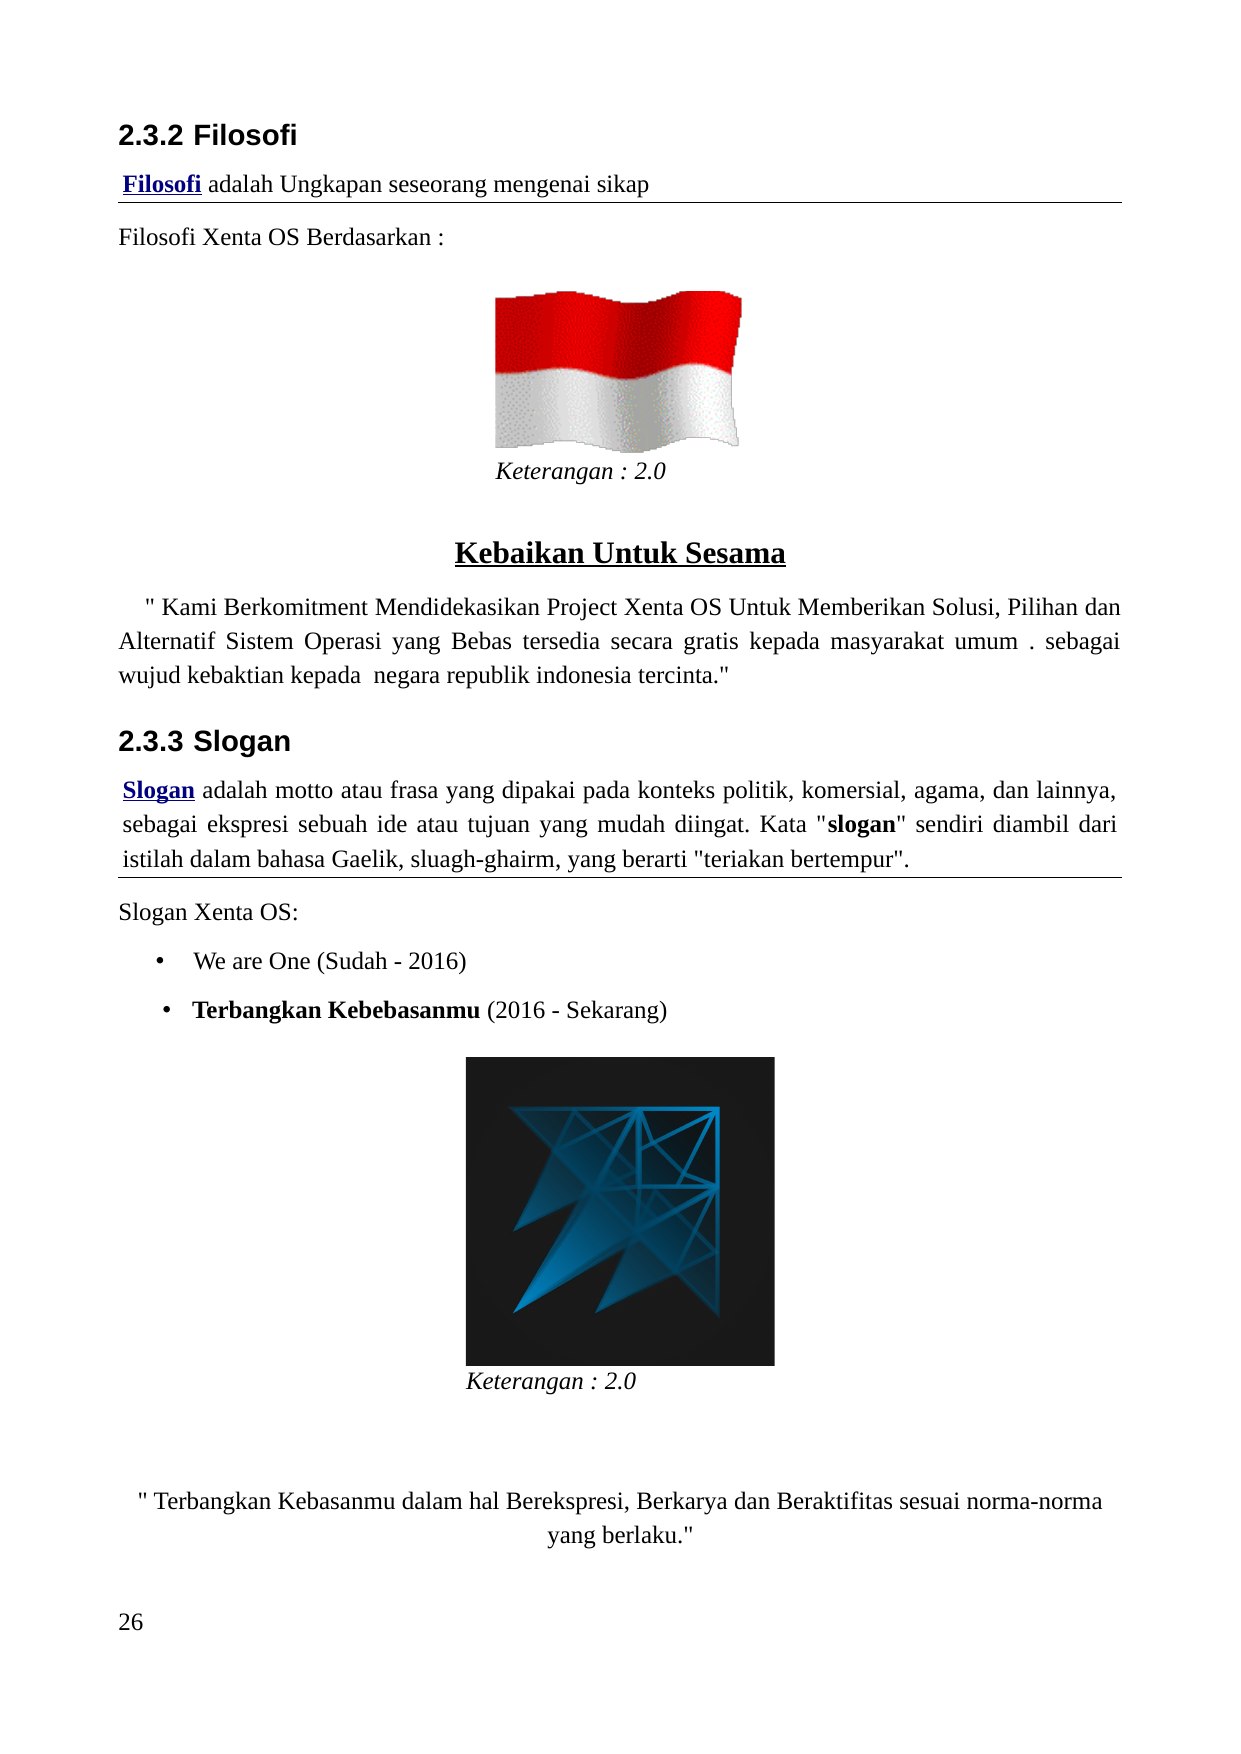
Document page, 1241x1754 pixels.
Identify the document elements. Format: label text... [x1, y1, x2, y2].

text Filosofi adalah Ungkapan seseorang mengenai sikap [118, 164, 1122, 202]
subtitle Filosofi [118, 118, 1122, 152]
text Keterangan : 2.0 [495, 456, 745, 484]
text Slogan adalah motto atau frasa yang dipakai pada konteks politik, komersial, agama, dan lainnya, sebagai ekspresi sebuah ide atau tujuan yang mudah diingat. Kata "slogan" sendiri diambil dari istilah dalam bahasa Gaelik, sluagh-ghairm, yang berarti "teriakan bertempur". [118, 771, 1122, 877]
picture [465, 1057, 775, 1366]
text " Kami Berkomitment Mendidekasikan Project Xenta OS Untuk Memberikan Solusi, Pilihan dan Alternatif Sistem Operasi yang Bebas tersedia secara gratis kepada masyarakat umum . sebagai wujud kebaktian kepada negara republik indonesia tercinta." [118, 592, 1122, 689]
text Filosofi Xenta OS Berdasarkan : [118, 222, 1122, 251]
text " Terbangkan Kebasanmu dalam hal Berekspresi, Berkarya dan Beraktifitas sesuai norma-norma yang berlaku." [118, 1486, 1122, 1549]
subtitle Slogan [118, 724, 1122, 758]
list We are One (Sudah - 2016) [156, 946, 1122, 975]
text Slogan Xenta OS: [118, 897, 1122, 926]
text Keterangan : 2.0 [466, 1366, 774, 1395]
text Kebaikan Untuk Sesama [118, 534, 1122, 570]
picture [495, 291, 745, 456]
list Terbangkan Kebebasanmu (2016 - Sekarang) [162, 996, 1122, 1024]
